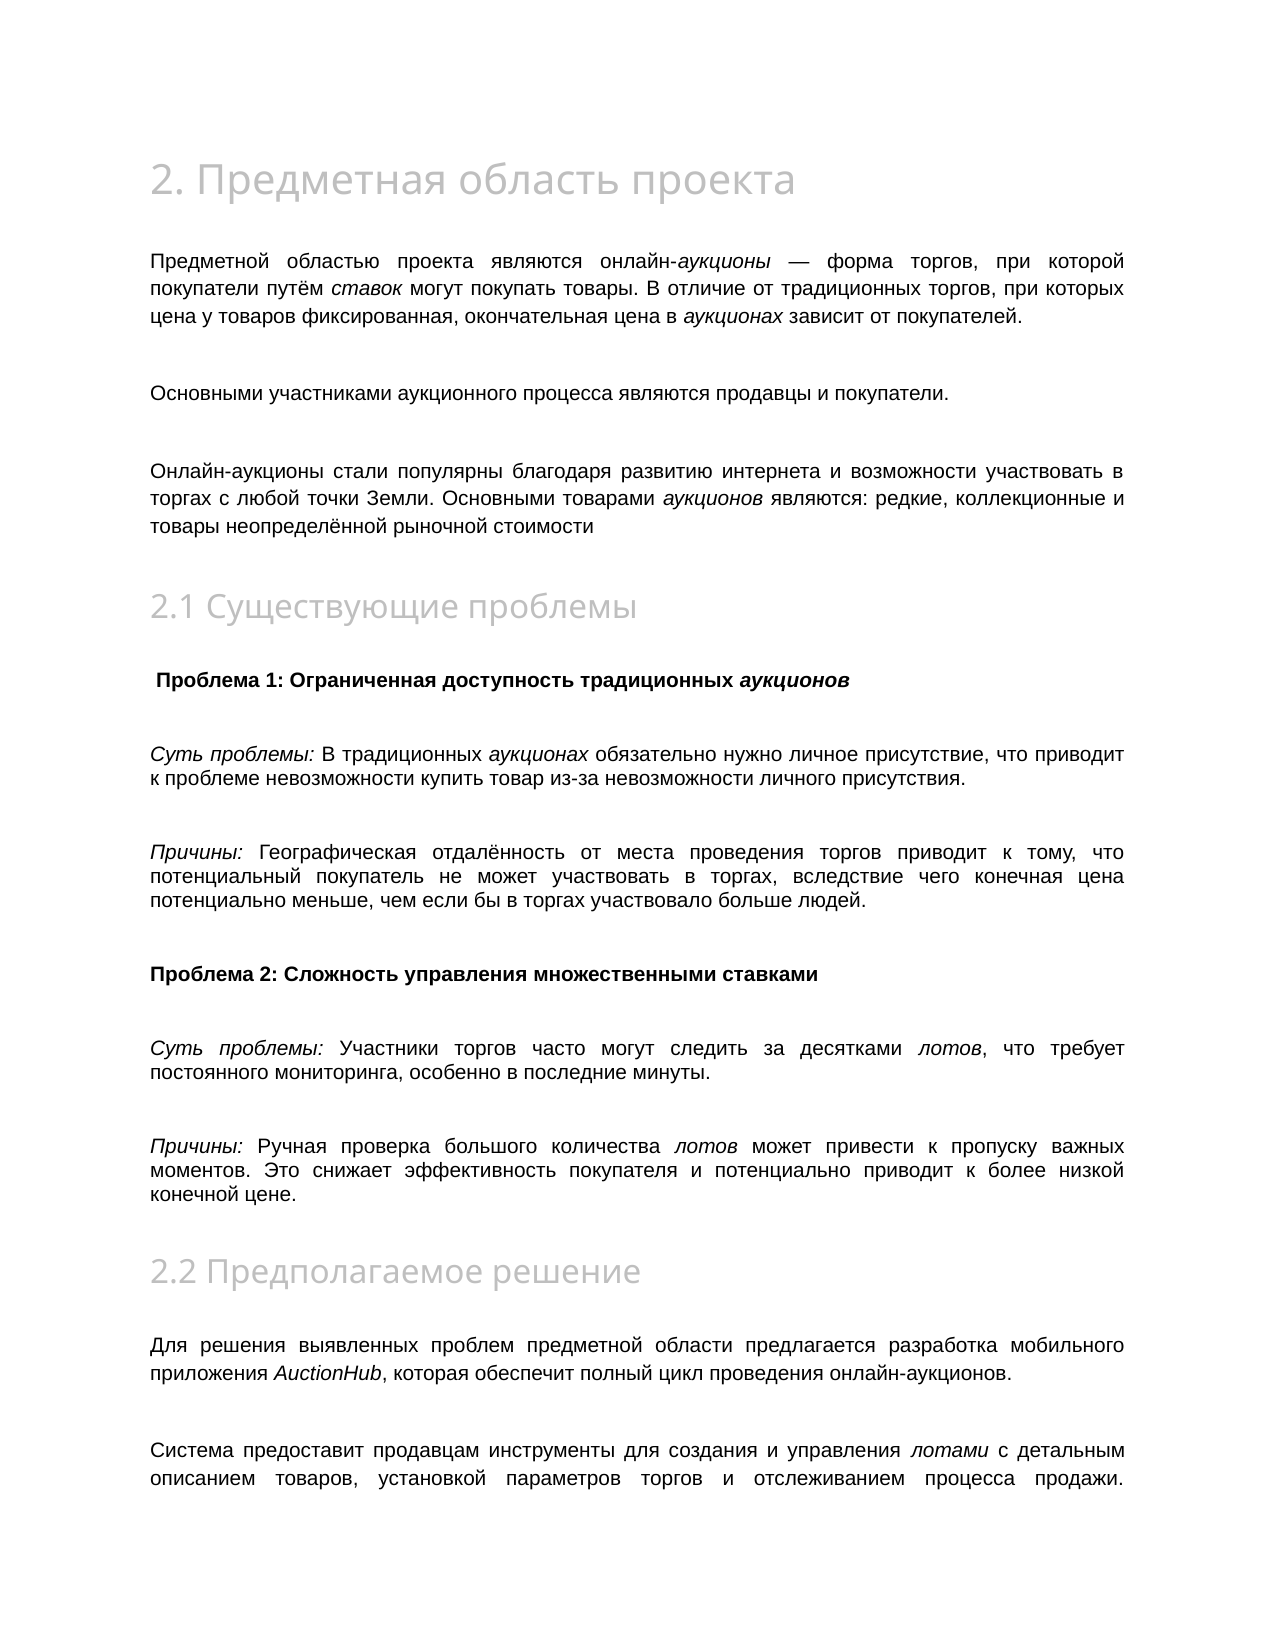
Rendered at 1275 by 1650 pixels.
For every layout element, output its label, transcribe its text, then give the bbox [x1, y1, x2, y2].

subtitle 2.1 Существующие проблемы [150, 583, 1125, 628]
subtitle 2. Предметная область проекта [150, 150, 1125, 207]
text Проблема 2: Сложность управления множественными ставками [150, 962, 1125, 986]
text Суть проблемы: В традиционных аукционах обязательно нужно личное присутствие, что приводит к проблеме невозможности купить товар из-за невозможности личного присутствия. [150, 742, 1125, 790]
text Основными участниками аукционного процесса являются продавцы и покупатели. [150, 381, 1125, 405]
text Суть проблемы: Участники торгов часто могут следить за десятками лотов, что требует постоянного мониторинга, особенно в последние минуты. [150, 1036, 1125, 1084]
text Причины: Географическая отдалённость от места проведения торгов приводит к тому, что потенциальный покупатель не может участвовать в торгах, вследствие чего конечная цена потенциально меньше, чем если бы в торгах участвовало больше людей. [150, 840, 1125, 912]
text Причины: Ручная проверка большого количества лотов может привести к пропуску важных моментов. Это снижает эффективность покупателя и потенциально приводит к более низкой конечной цене. [150, 1134, 1125, 1206]
text Проблема 1: Ограниченная доступность традиционных аукционов [150, 668, 1125, 692]
text Для решения выявленных проблем предметной области предлагается разработка мобильного приложения AuctionHub, которая обеспечит полный цикл проведения онлайн-аукционов. [150, 1333, 1125, 1384]
text Система предоставит продавцам инструменты для создания и управления лотами с детальным описанием товаров, установкой параметров торгов и отслеживанием процесса продажи. [150, 1438, 1125, 1489]
subtitle 2.2 Предполагаемое решение [150, 1247, 1125, 1293]
text Предметной областью проекта являются онлайн-аукционы — форма торгов, при которой покупатели путём ставок могут покупать товары. В отличие от традиционных торгов, при которых цена у товаров фиксированная, окончательная цена в аукционах зависит от покупателей. [150, 248, 1125, 327]
text Онлайн-аукционы стали популярны благодаря развитию интернета и возможности участвовать в торгах с любой точки Земли. Основными товарами аукционов являются: редкие, коллекционные и товары неопределённой рыночной стоимости [150, 458, 1125, 537]
